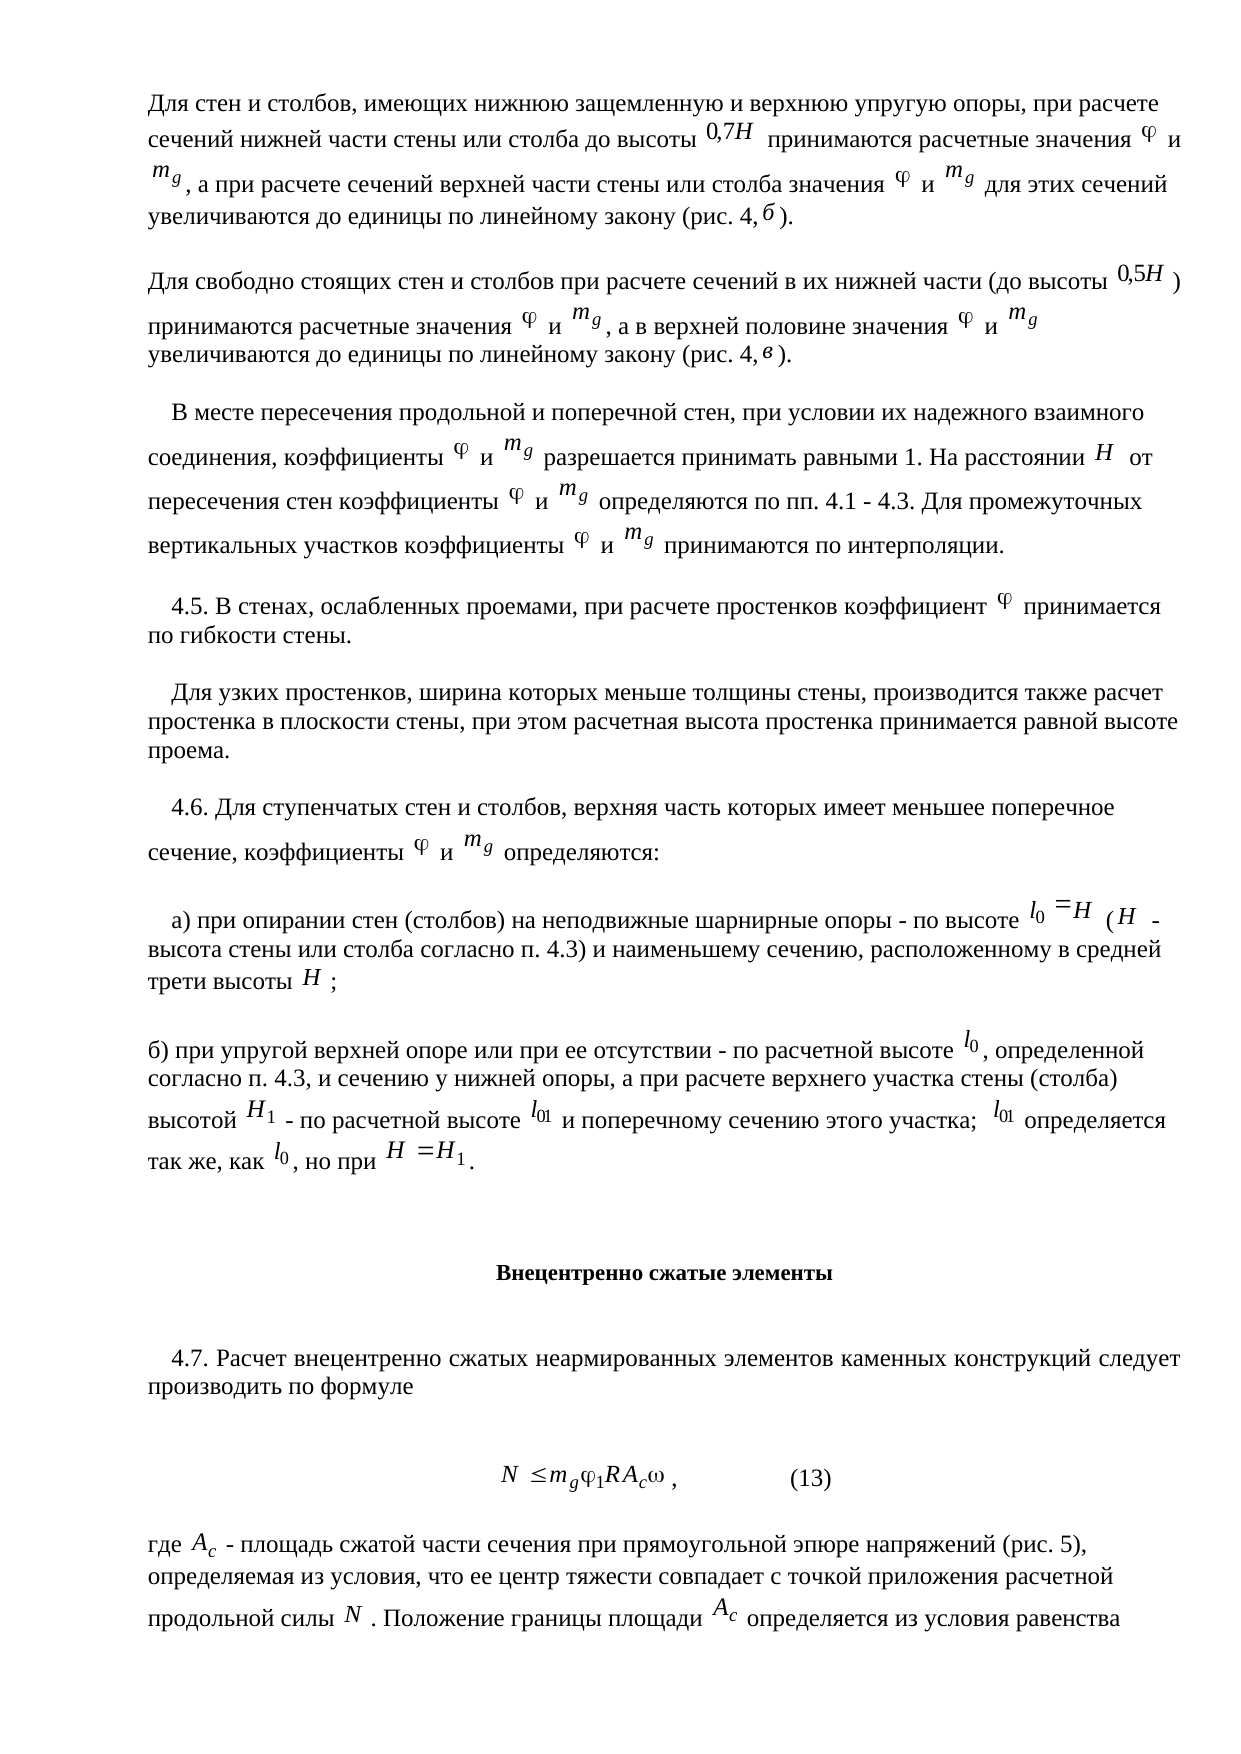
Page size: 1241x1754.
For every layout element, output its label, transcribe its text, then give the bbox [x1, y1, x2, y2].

text 4.7. Расчет внецентренно сжатых неармированных элементов каменных конструкций следует производить по формуле [148, 1343, 1181, 1400]
text , (13) [148, 1458, 1181, 1497]
subtitle Внецентренно сжатые элементы [148, 1259, 1181, 1285]
text Для свободно стоящих стен и столбов при расчете сечений в их нижней части (до высоты ) принимаются расчетные значения и , а в верхней половине значения и увеличиваются до единицы по линейному закону (рис. 4,). [148, 258, 1181, 368]
text Для стен и столбов, имеющих нижнюю защемленную и верхнюю упругую опоры, при расчете сечений нижней части стены или столба до высоты принимаются расчетные значения и , а при расчете сечений верхней части стены или столба значения и для этих сечений увеличиваются до единицы по линейному закону (рис. 4,). [148, 88, 1181, 230]
text б) при упругой верхней опоре или при ее отсутствии - по расчетной высоте , определенной согласно п. 4.3, и сечению у нижней опоры, а при расчете верхнего участка стены (столба) высотой - по расчетной высоте и поперечному сечению этого участка; определяется так же, как , но при . [148, 1024, 1181, 1175]
text 4.6. Для ступенчатых стен и столбов, верхняя часть которых имеет меньшее поперечное сечение, коэффициенты и определяются: [148, 792, 1181, 866]
text а) при опирании стен (столбов) на неподвижные шарнирные опоры - по высоте ( - высота стены или столба согласно п. 4.3) и наименьшему сечению, расположенному в средней трети высоты ; [148, 894, 1181, 995]
text 4.5. В стенах, ослабленных проемами, при расчете простенков коэффициент принимается по гибкости стены. [148, 588, 1181, 649]
text В месте пересечения продольной и поперечной стен, при условии их надежного взаимного соединения, коэффициенты и разрешается принимать равными 1. На расстоянии от пересечения стен коэффициенты и определяются по пп. 4.1 - 4.3. Для промежуточных вертикальных участков коэффициенты и принимаются по интерполяции. [148, 397, 1181, 559]
text Для узких простенков, ширина которых меньше толщины стены, производится также расчет простенка в плоскости стены, при этом расчетная высота простенка принимается равной высоте проема. [148, 677, 1181, 764]
text где - площадь сжатой части сечения при прямоугольной эпюре напряжений (рис. 5), определяемая из условия, что ее центр тяжести совпадает с точкой приложения расчетной продольной силы . Положение границы площади определяется из условия равенства [148, 1526, 1181, 1632]
